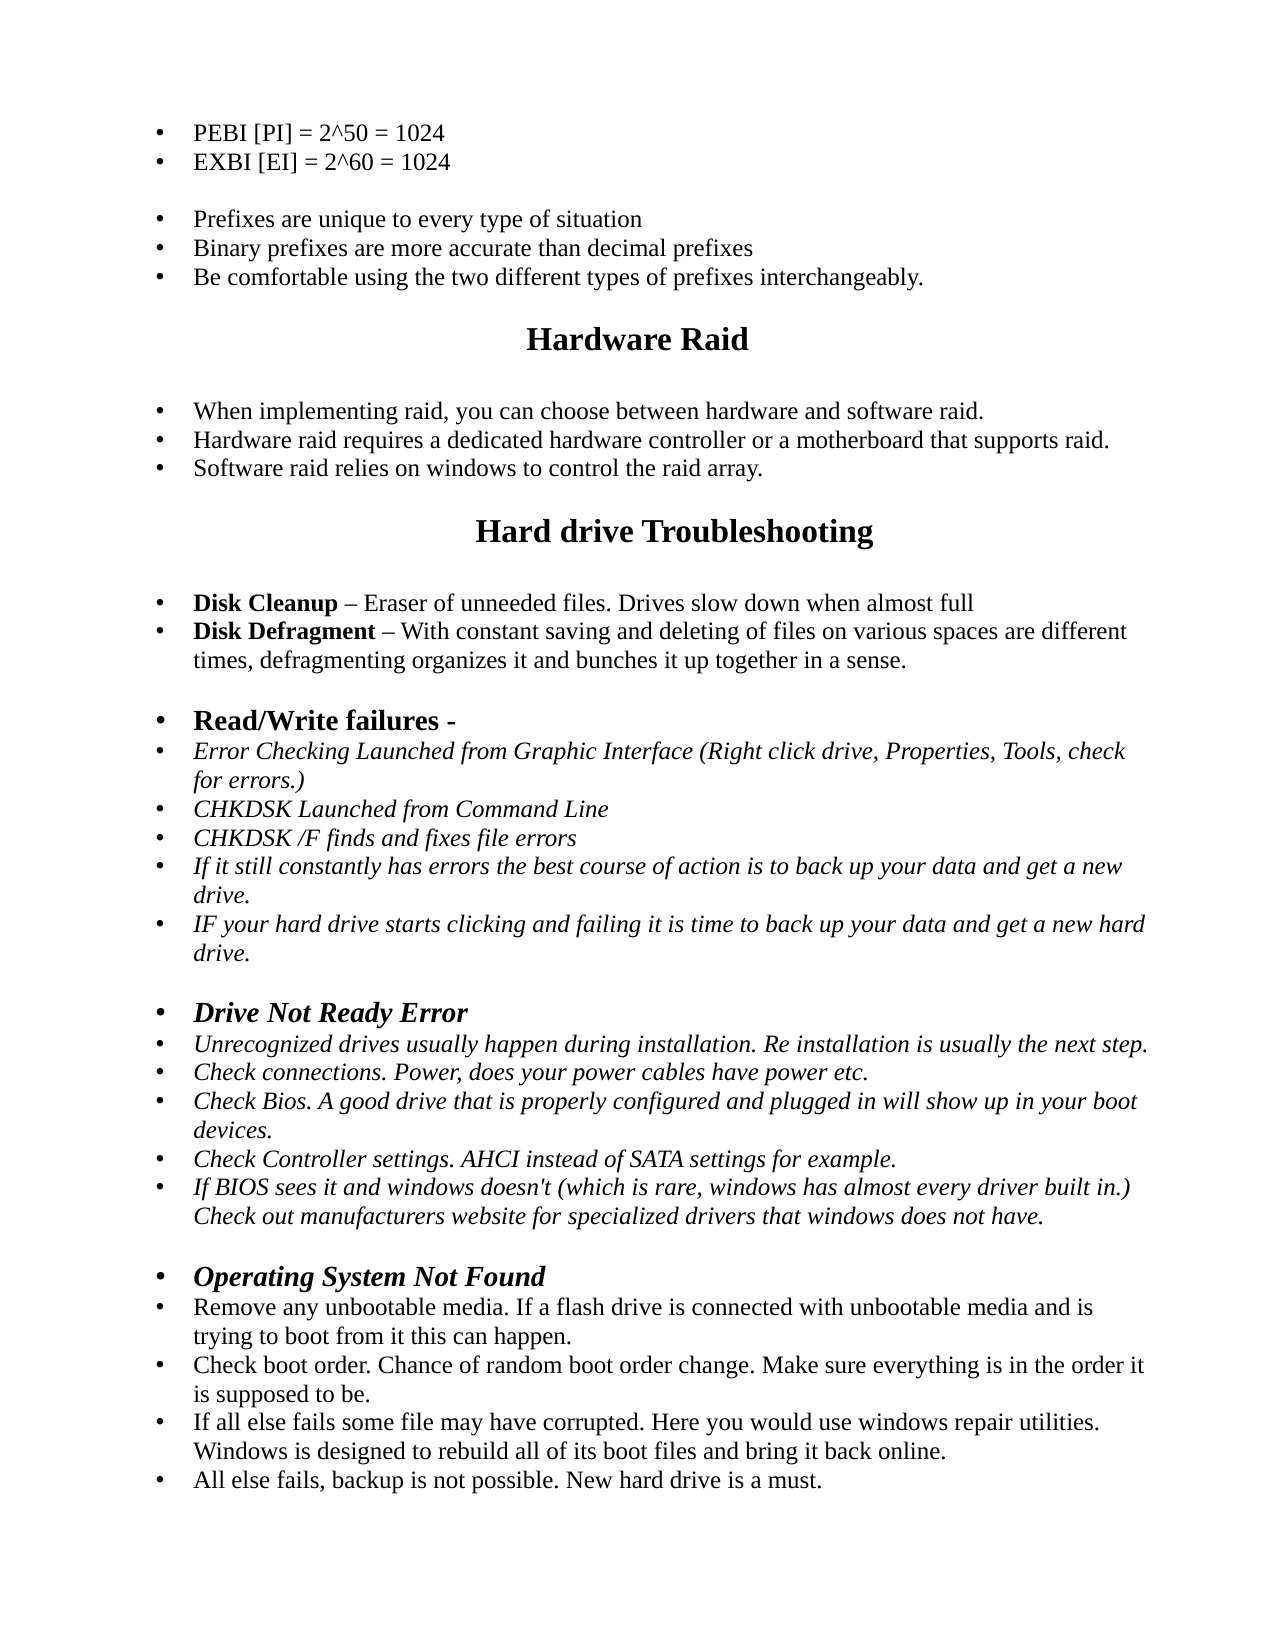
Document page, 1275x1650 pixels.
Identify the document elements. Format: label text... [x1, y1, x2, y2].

list Disk Defragment – With constant saving and deleting of files on various spaces are different times, defragmenting organizes it and bunches it up together in a sense. [156, 616, 1157, 674]
list Operating System Not Found [156, 1259, 1157, 1292]
list Read/Write failures - [156, 703, 1157, 736]
text Hard drive Troubleshooting [118, 511, 1157, 549]
list When implementing raid, you can choose between hardware and software raid. [156, 396, 1157, 425]
list Be comfortable using the two different types of prefixes interchangeably. [156, 262, 1157, 291]
list Prefixes are unique to every type of situation [156, 204, 1157, 233]
list Check Bios. A good drive that is properly configured and plugged in will show up in your boot devices. [156, 1086, 1157, 1144]
list Unrecognized drives usually happen during installation. Re installation is usually the next step. [156, 1029, 1157, 1057]
list Remove any unbootable media. If a flash drive is connected with unbootable media and is trying to boot from it this can happen. [156, 1292, 1157, 1350]
list All else fails, backup is not possible. New hard drive is a must. [156, 1465, 1157, 1494]
list Software raid relies on windows to control the raid array. [156, 453, 1157, 482]
list Error Checking Launched from Graphic Interface (Right click drive, Properties, Tools, check for errors.) [156, 736, 1157, 794]
list CHKDSK Launched from Command Line [156, 794, 1157, 823]
list Drive Not Ready Error [156, 995, 1157, 1029]
list EXBI [EI] = 2^60 = 1024 [156, 147, 1157, 176]
list Hardware raid requires a dedicated hardware controller or a motherboard that supports raid. [156, 425, 1157, 453]
text Hardware Raid [118, 319, 1157, 358]
list Check connections. Power, does your power cables have power etc. [156, 1057, 1157, 1086]
list Check boot order. Chance of random boot order change. Make sure everything is in the order it is supposed to be. [156, 1350, 1157, 1407]
list IF your hard drive starts clicking and failing it is time to back up your data and get a new hard drive. [156, 909, 1157, 966]
list CHKDSK /F finds and fixes file errors [156, 823, 1157, 851]
list If all else fails some file may have corrupted. Here you would use windows repair utilities. Windows is designed to rebuild all of its boot files and bring it back online. [156, 1407, 1157, 1465]
list PEBI [PI] = 2^50 = 1024 [156, 118, 1157, 147]
list If it still constantly has errors the best course of action is to back up your data and get a new drive. [156, 851, 1157, 909]
list Check Controller settings. AHCI instead of SATA settings for example. [156, 1144, 1157, 1172]
list Binary prefixes are more accurate than decimal prefixes [156, 233, 1157, 262]
list If BIOS sees it and windows doesn't (which is rare, windows has almost every driver built in.) Check out manufacturers website for specialized drivers that windows does not have. [156, 1172, 1157, 1230]
list Disk Cleanup – Eraser of unneeded files. Drives slow down when almost full [156, 588, 1157, 616]
